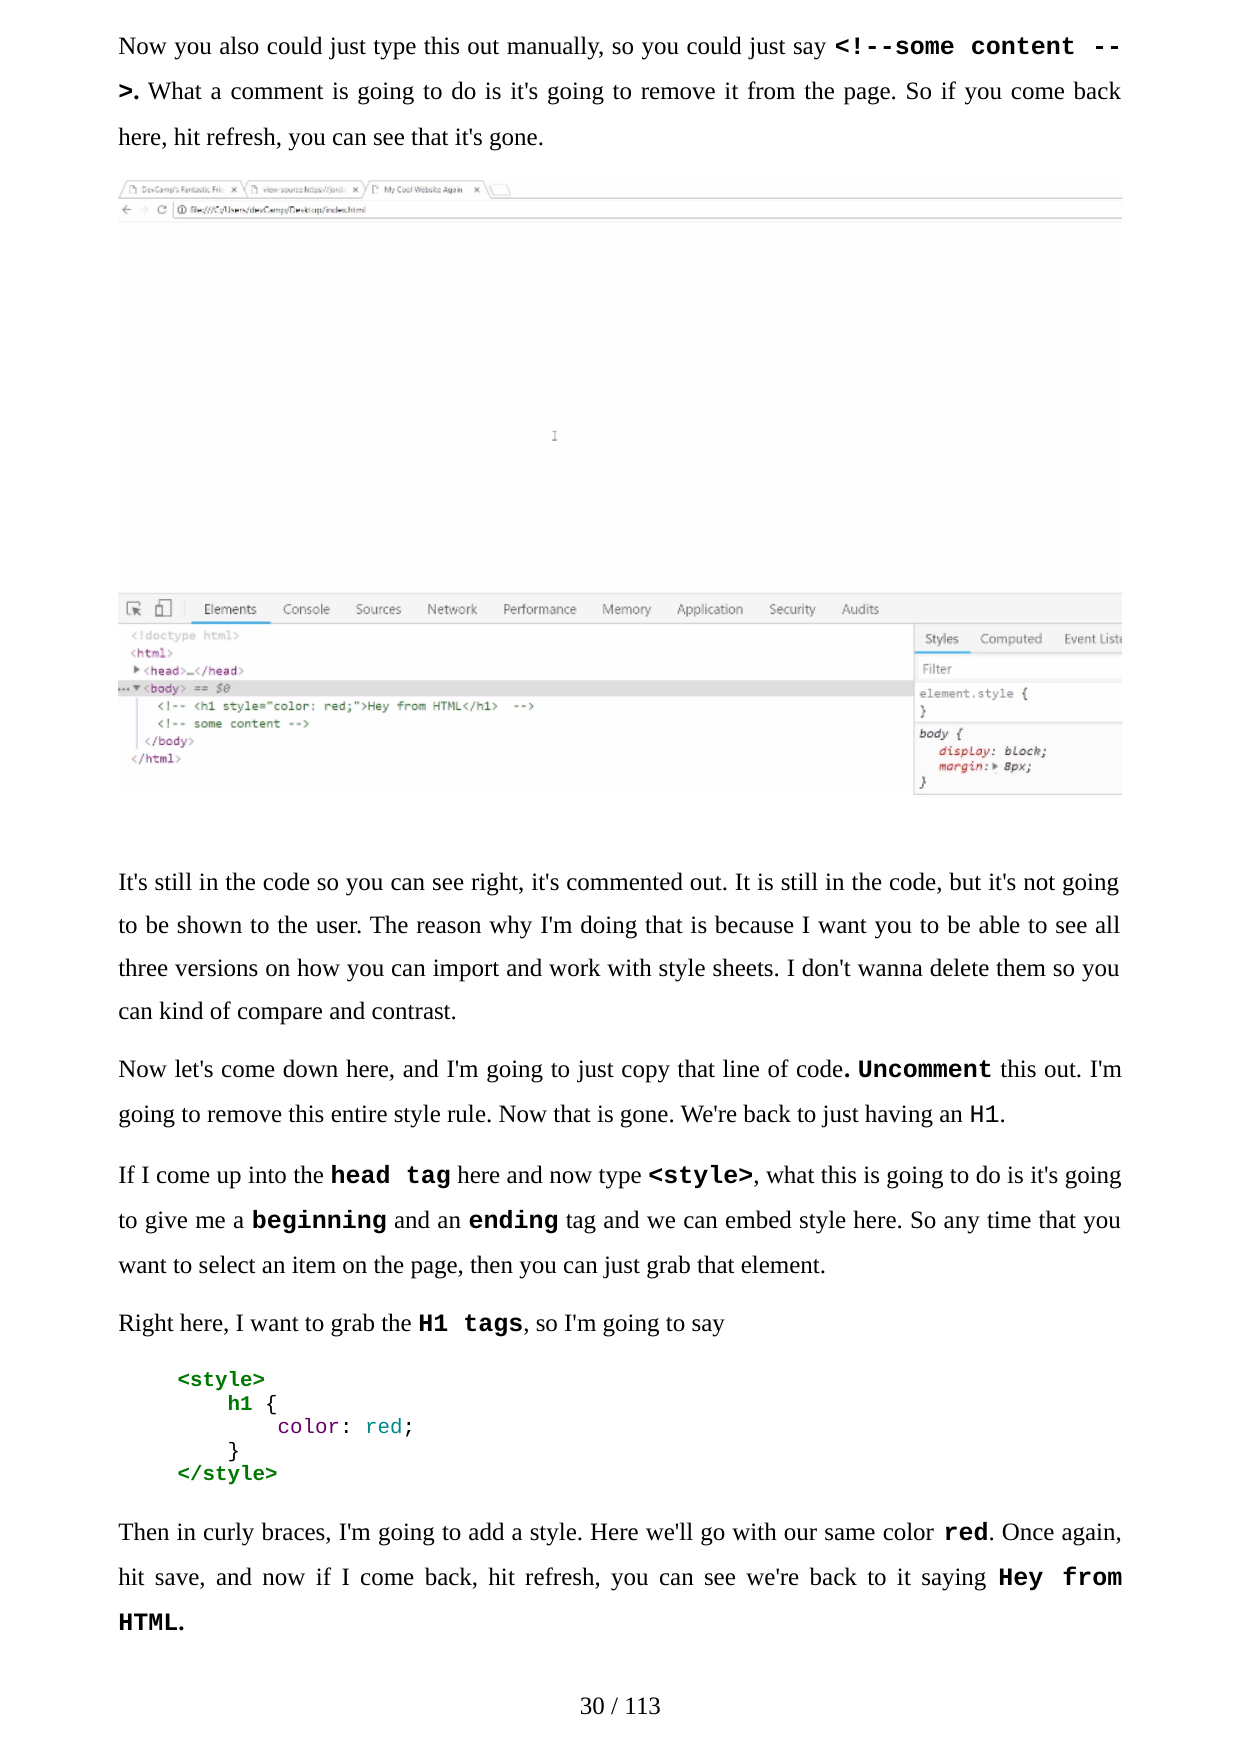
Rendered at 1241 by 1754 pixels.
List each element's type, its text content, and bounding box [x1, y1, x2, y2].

text If I come up into the head tag here and now type <style>, what this is going to do is it's going to give me a beginning and an ending tag and we can embed style here. So any time that you want to select an item on the page, then you can just grab that element. [118, 1160, 1122, 1279]
text color: red; [177, 1416, 1122, 1440]
text } [177, 1440, 1122, 1463]
text Then in curly braces, I'm going to add a style. Here we'll go with our same color red. Once again, hit save, and now if I come back, hit refresh, you can see we're back to it saying Hey from HTML. [118, 1517, 1122, 1638]
text It's still in the code so you can see right, it's commented out. It is still in the code, but it's not going to be shown to the user. The reason why I'm doing that is because I want you to be able to see all three versions on how you can import and work with style sheets. I don't wanna delete them so you can kind of compare and contrast. [118, 867, 1122, 1025]
picture [118, 179, 1123, 795]
text h1 { [177, 1392, 1122, 1416]
text Right here, I want to grab the H1 tags, so I'm going to say [118, 1308, 1122, 1339]
text Now you also could just type this out manually, so you could just say <!--some content -->. What a comment is going to do is it's going to remove it from the page. So if you come back here, hit refresh, you can see that it's gone. [118, 31, 1122, 150]
text </style> [177, 1463, 1122, 1487]
text <style> [177, 1369, 1122, 1392]
text Now let's come down here, and I'm going to just copy that line of code. Uncomment this out. I'm going to remove this entire style rule. Now that is gone. We're back to just having an H1. [118, 1054, 1122, 1130]
